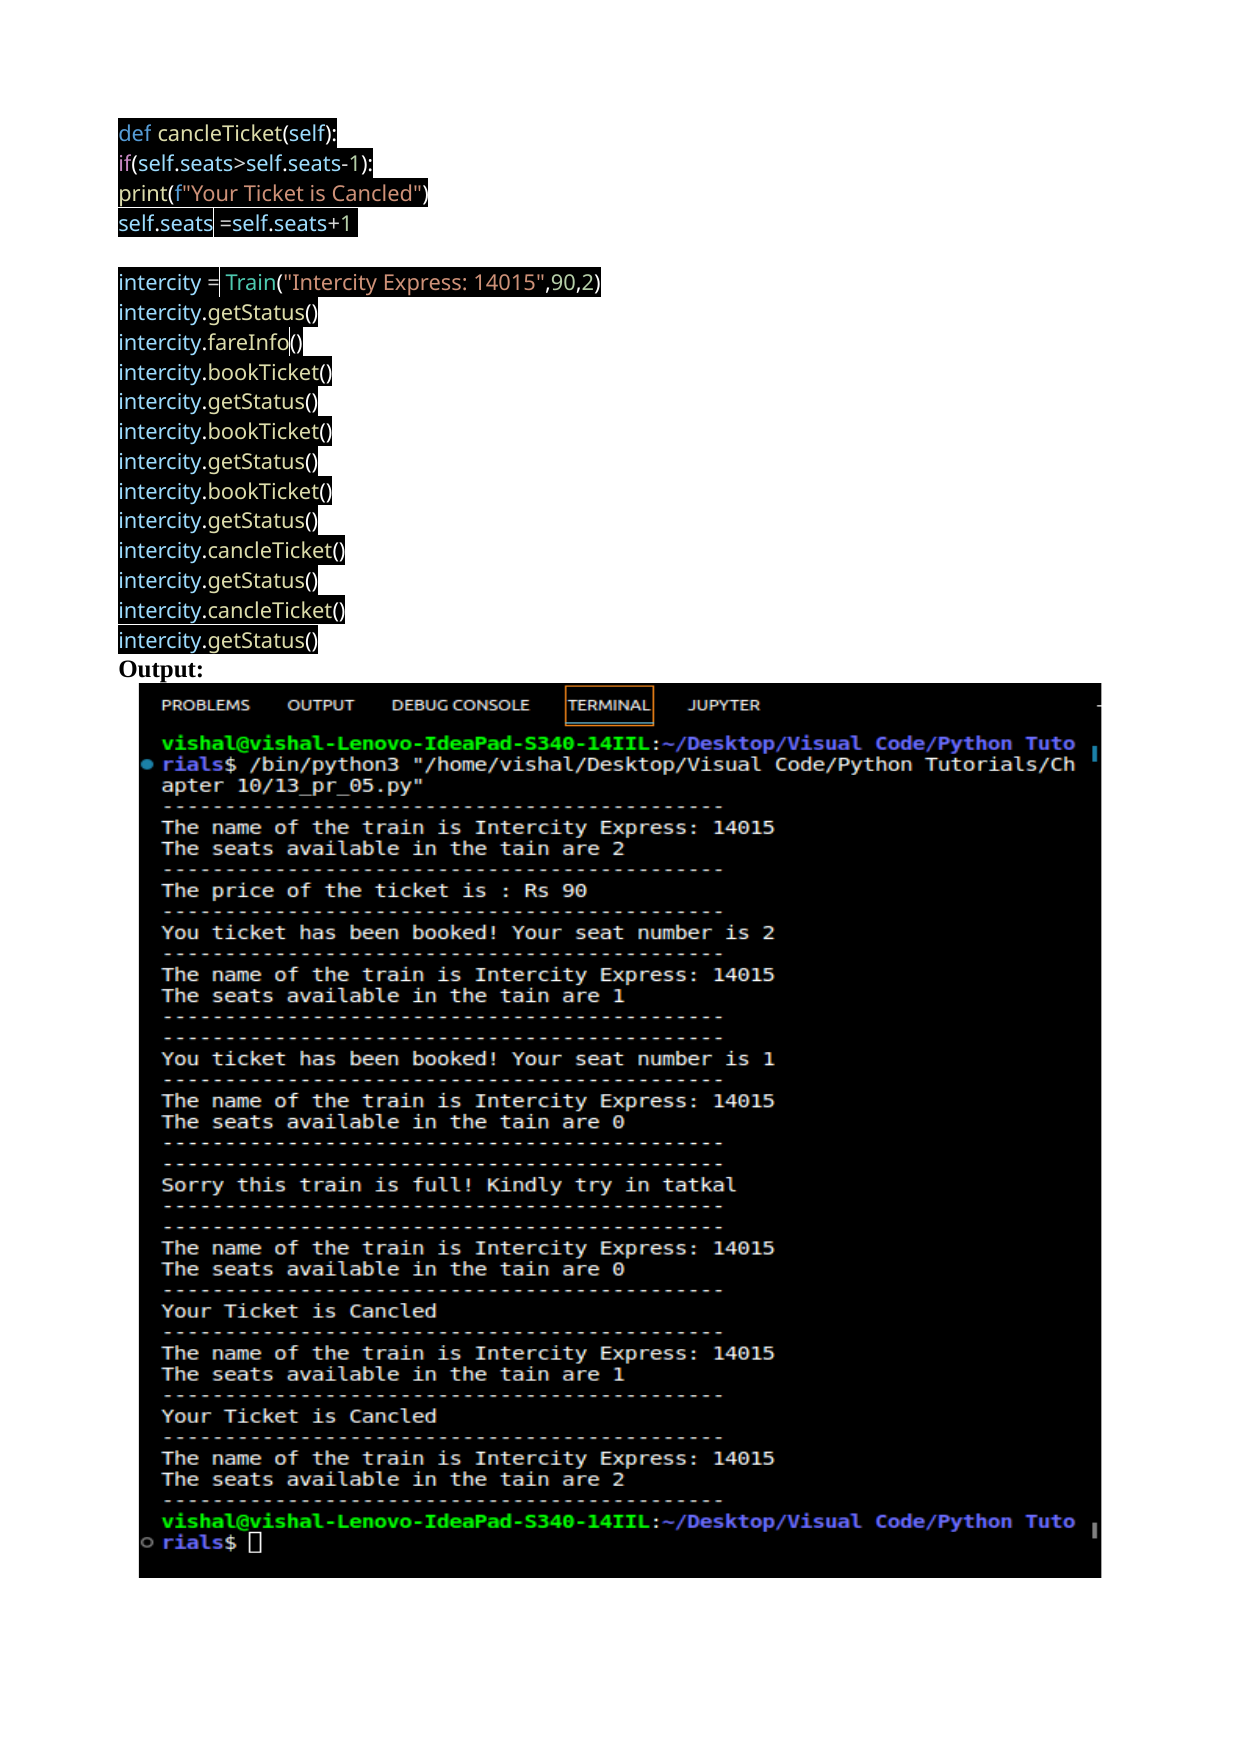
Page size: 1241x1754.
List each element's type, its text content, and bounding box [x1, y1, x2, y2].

text intercity.getStatus() [118, 565, 1122, 595]
text intercity.cancleTicket() [118, 535, 1122, 565]
text Output: [118, 654, 1122, 683]
text intercity = Train("Intercity Express: 14015",90,2) [118, 267, 1122, 297]
text intercity.bookTicket() [118, 356, 1122, 386]
picture [138, 683, 1102, 1578]
text intercity.bookTicket() [118, 416, 1122, 446]
text intercity.getStatus() [118, 297, 1122, 327]
text print(f"Your Ticket is Cancled") [118, 178, 1122, 207]
text self.seats =self.seats+1 [118, 207, 1122, 237]
text intercity.getStatus() [118, 386, 1122, 416]
text intercity.getStatus() [118, 624, 1122, 654]
text intercity.fareInfo() [118, 327, 1122, 356]
text intercity.getStatus() [118, 446, 1122, 476]
text intercity.bookTicket() [118, 476, 1122, 505]
text if(self.seats>self.seats-1): [118, 148, 1122, 178]
text def cancleTicket(self): [118, 118, 1122, 148]
text intercity.getStatus() [118, 505, 1122, 535]
text intercity.cancleTicket() [118, 595, 1122, 624]
